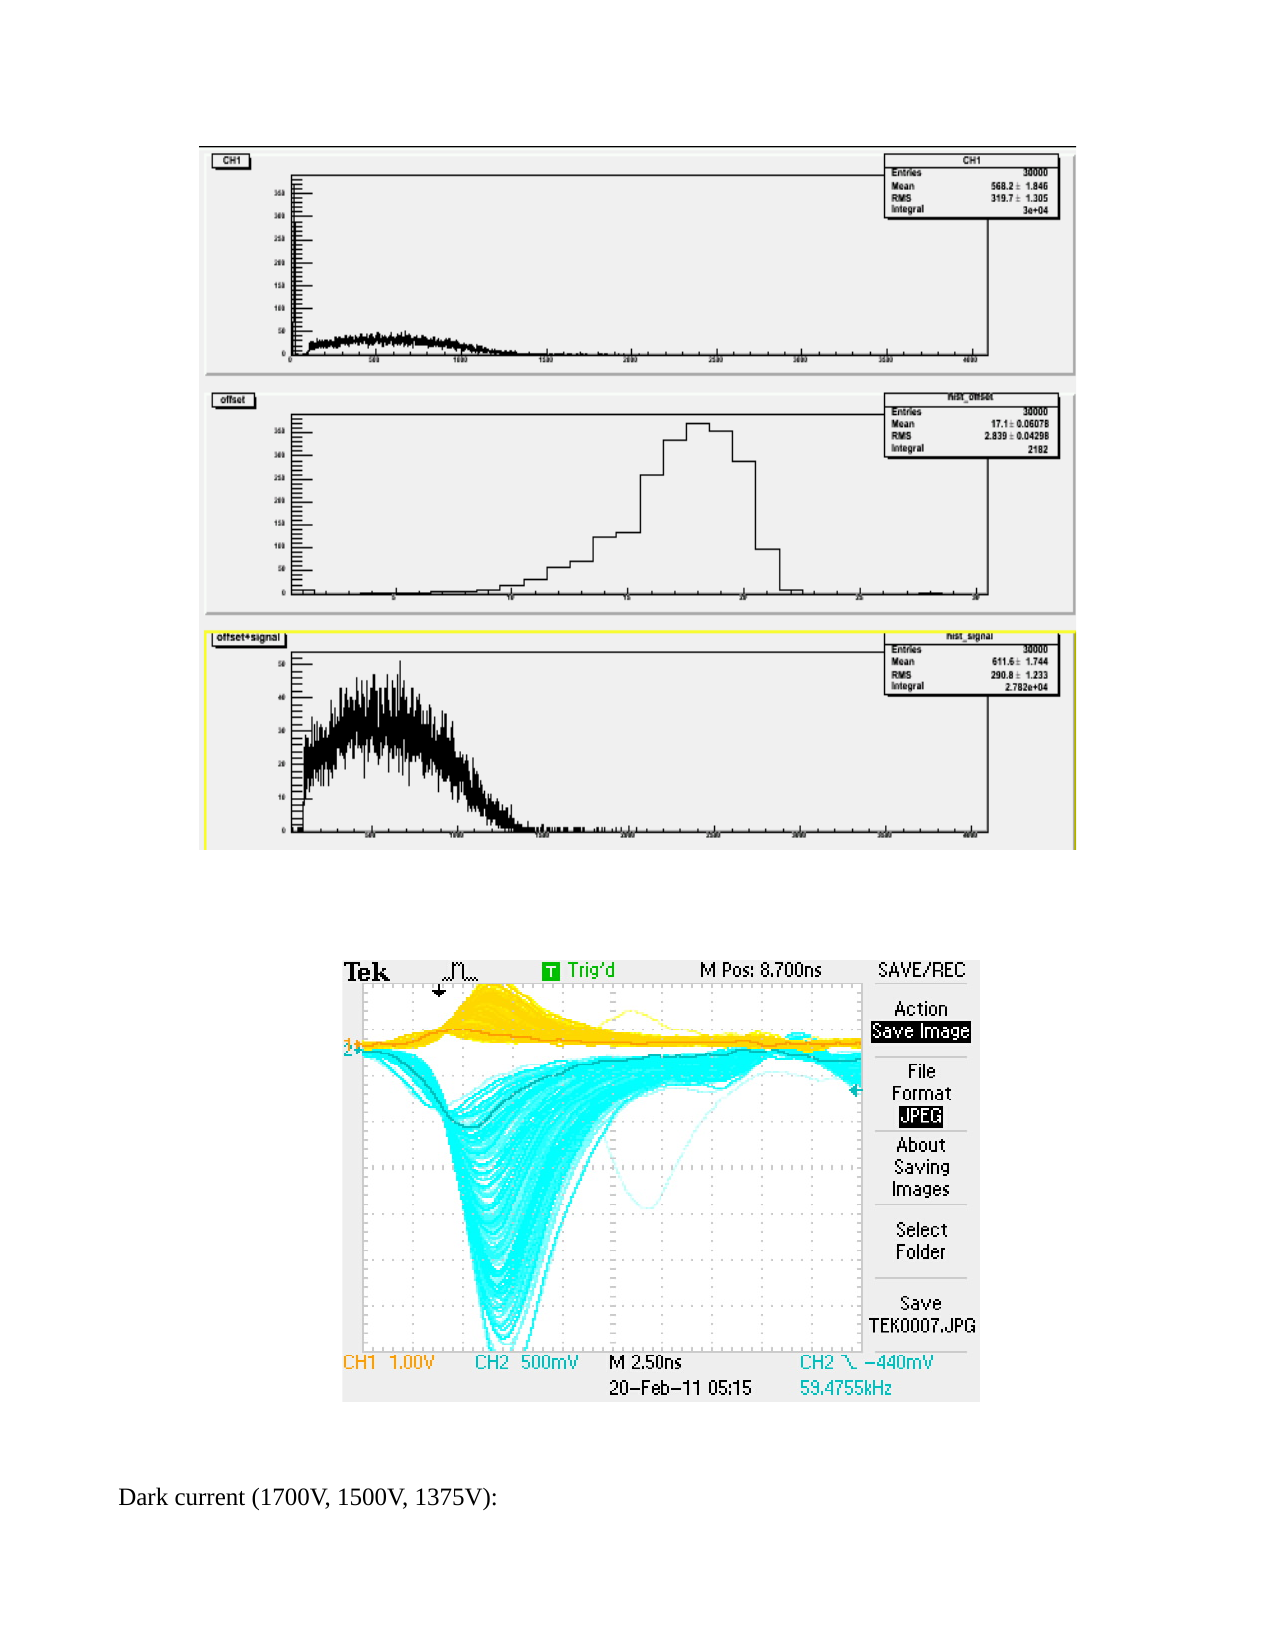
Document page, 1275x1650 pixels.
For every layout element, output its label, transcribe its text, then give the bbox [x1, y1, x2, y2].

picture [342, 960, 980, 1402]
text Dark current (1700V, 1500V, 1375V): [118, 1482, 1157, 1511]
picture [199, 146, 1077, 850]
